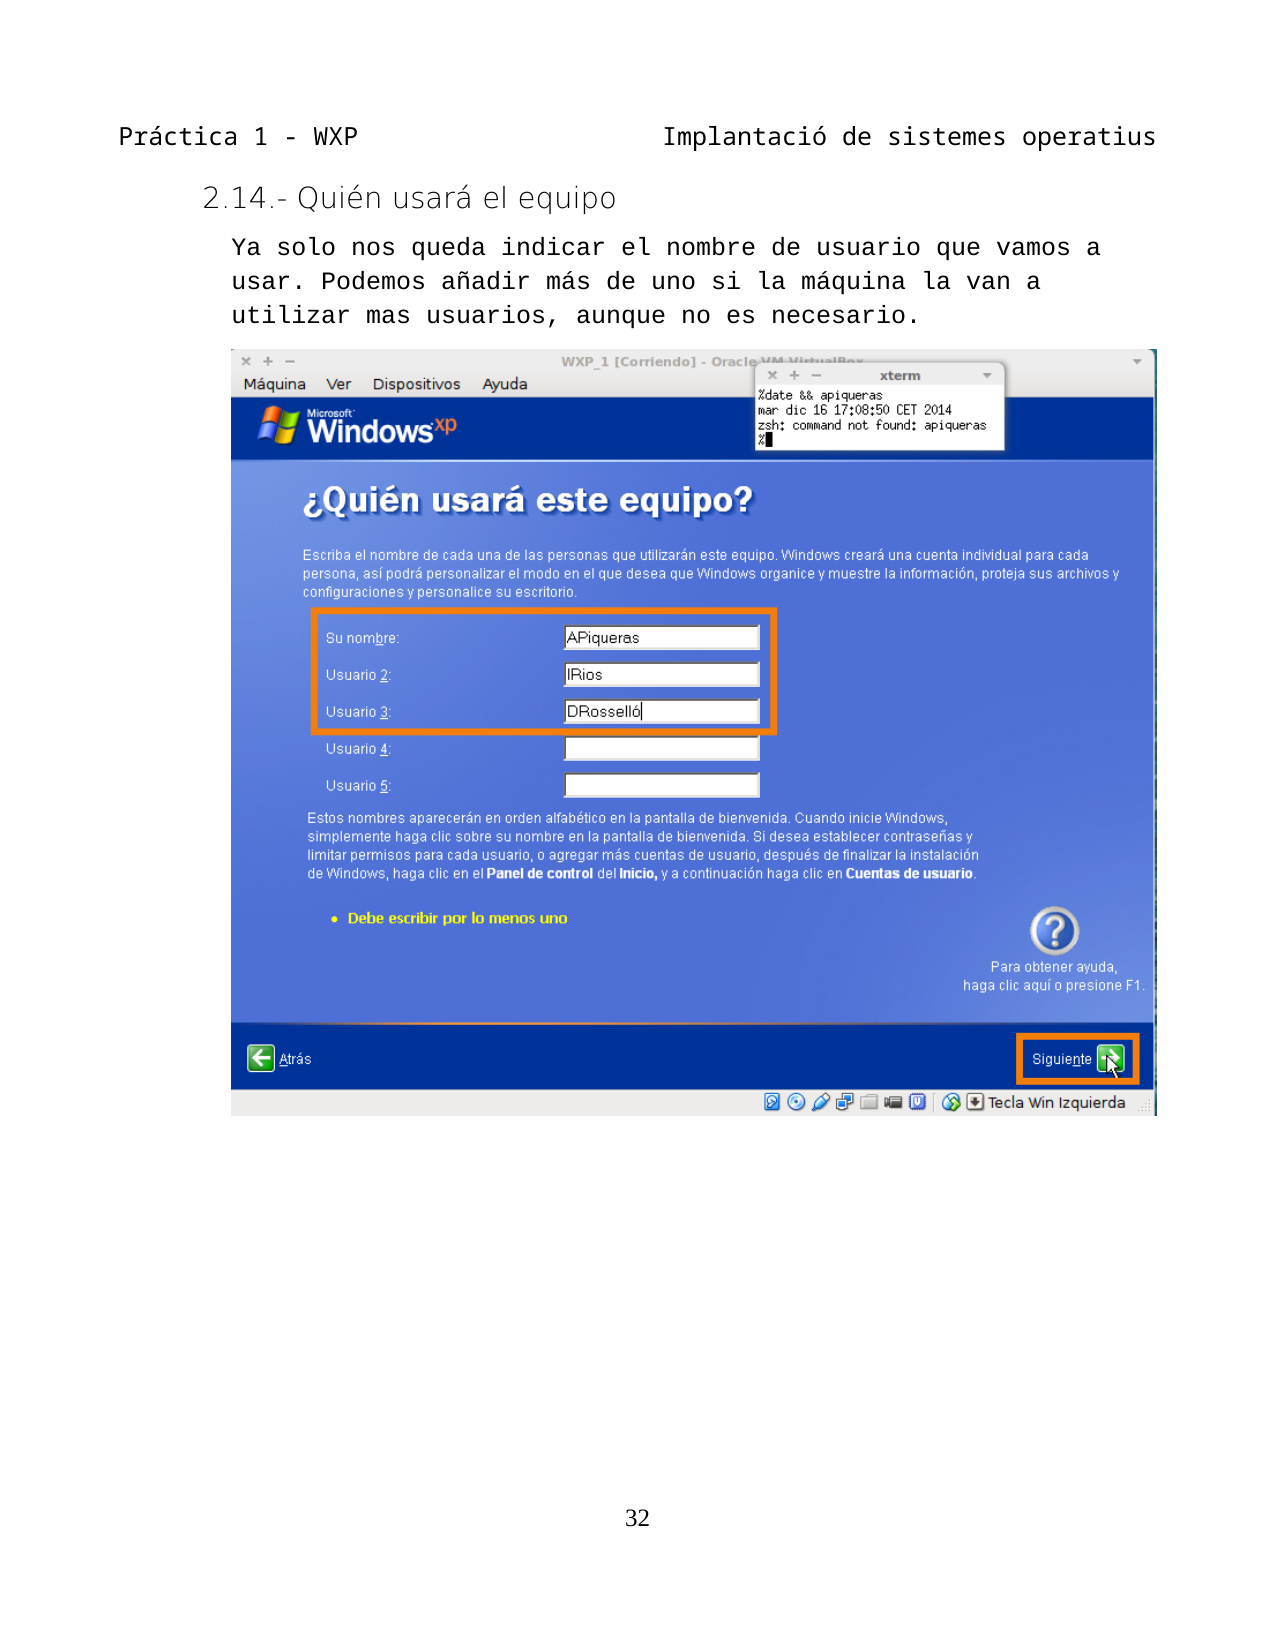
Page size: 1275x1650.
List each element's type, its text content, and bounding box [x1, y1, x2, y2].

text Ya solo nos queda indicar el nombre de usuario que vamos a usar. Podemos añadir más de uno si la máquina la van a utilizar mas usuarios, aunque no es necesario. [231, 235, 1157, 331]
list Quién usará el equipo [193, 182, 1157, 216]
picture [231, 349, 1157, 1116]
